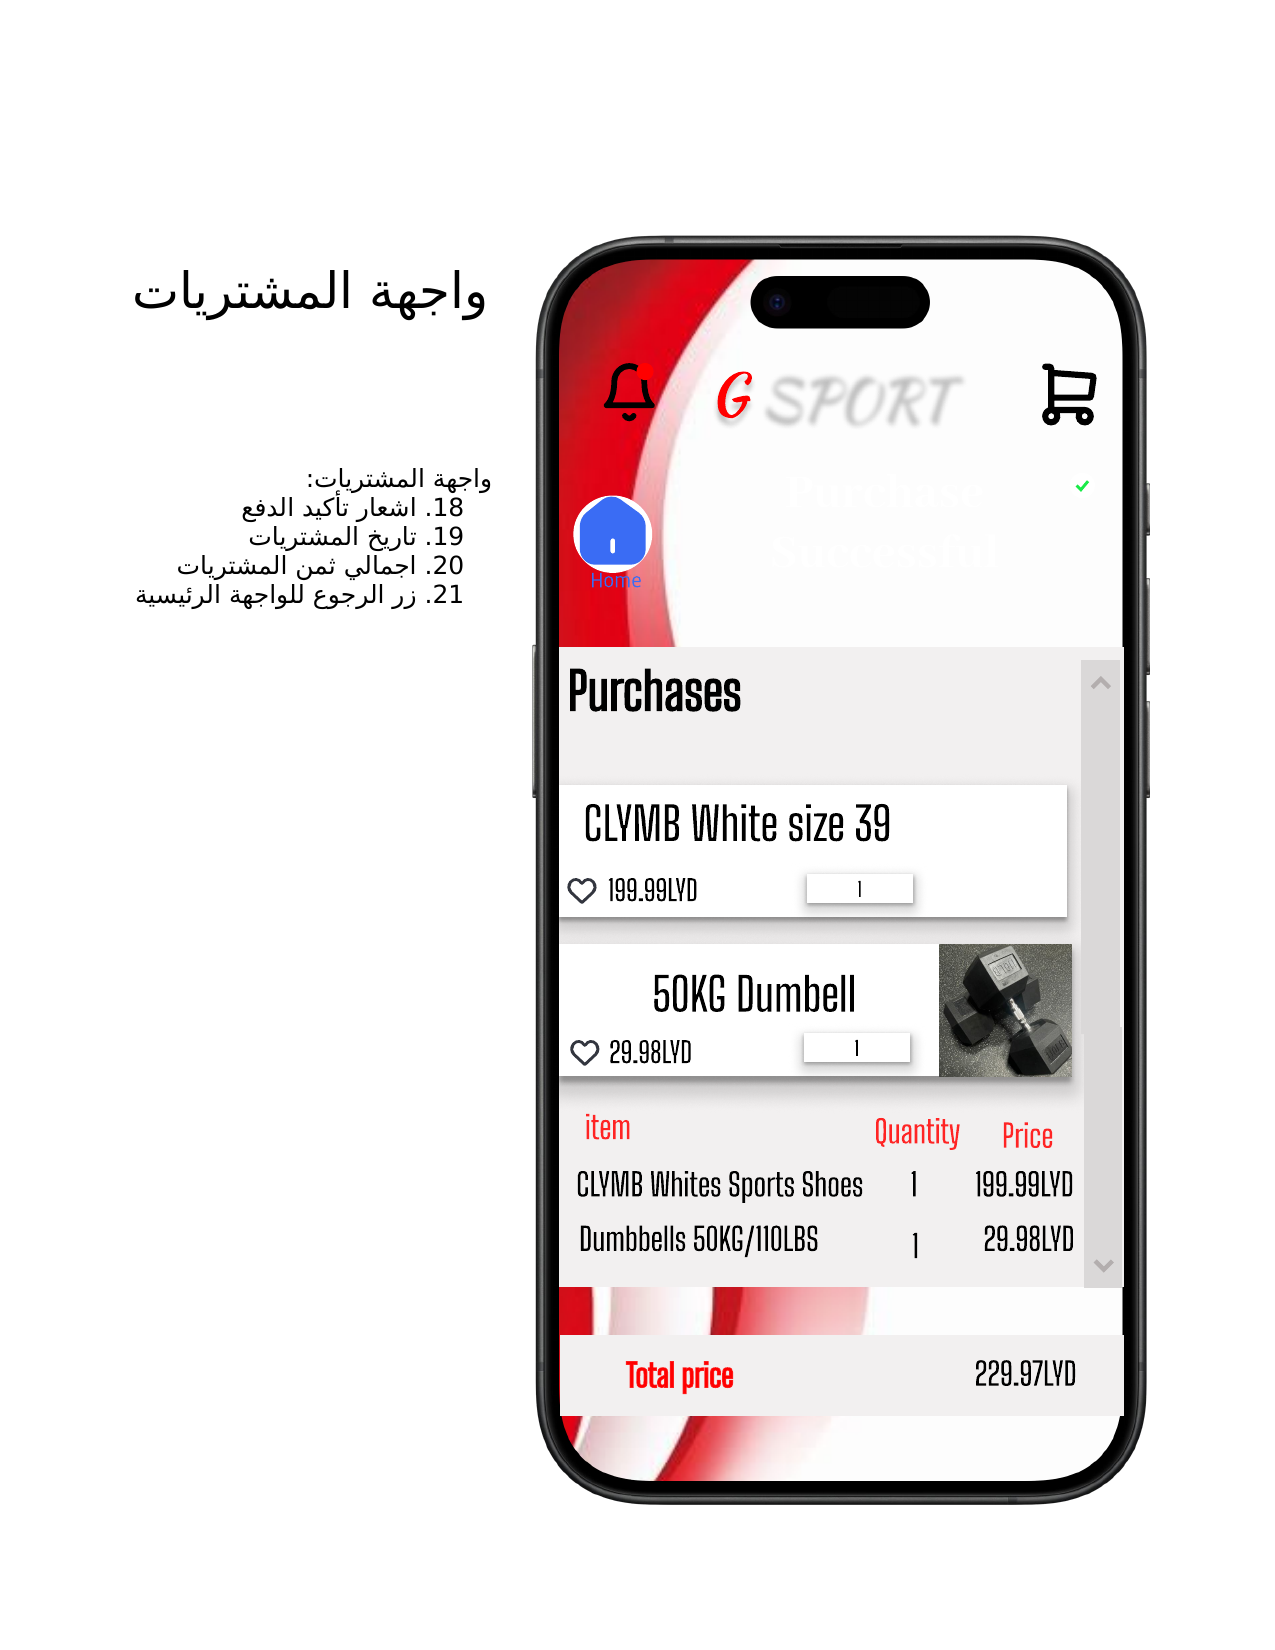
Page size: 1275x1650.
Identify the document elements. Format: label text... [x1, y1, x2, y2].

text واجهة المشتريات: [118, 464, 502, 493]
text واجهة المشتريات [118, 262, 502, 320]
list 18. اشعار تأكيد الدفع [118, 493, 502, 522]
list 20. اجمالي ثمن المشتريات [118, 551, 502, 581]
list 21. زر الرجوع للواجهة الرئيسية [118, 581, 502, 610]
list 19. تاريخ المشتريات [118, 522, 502, 551]
